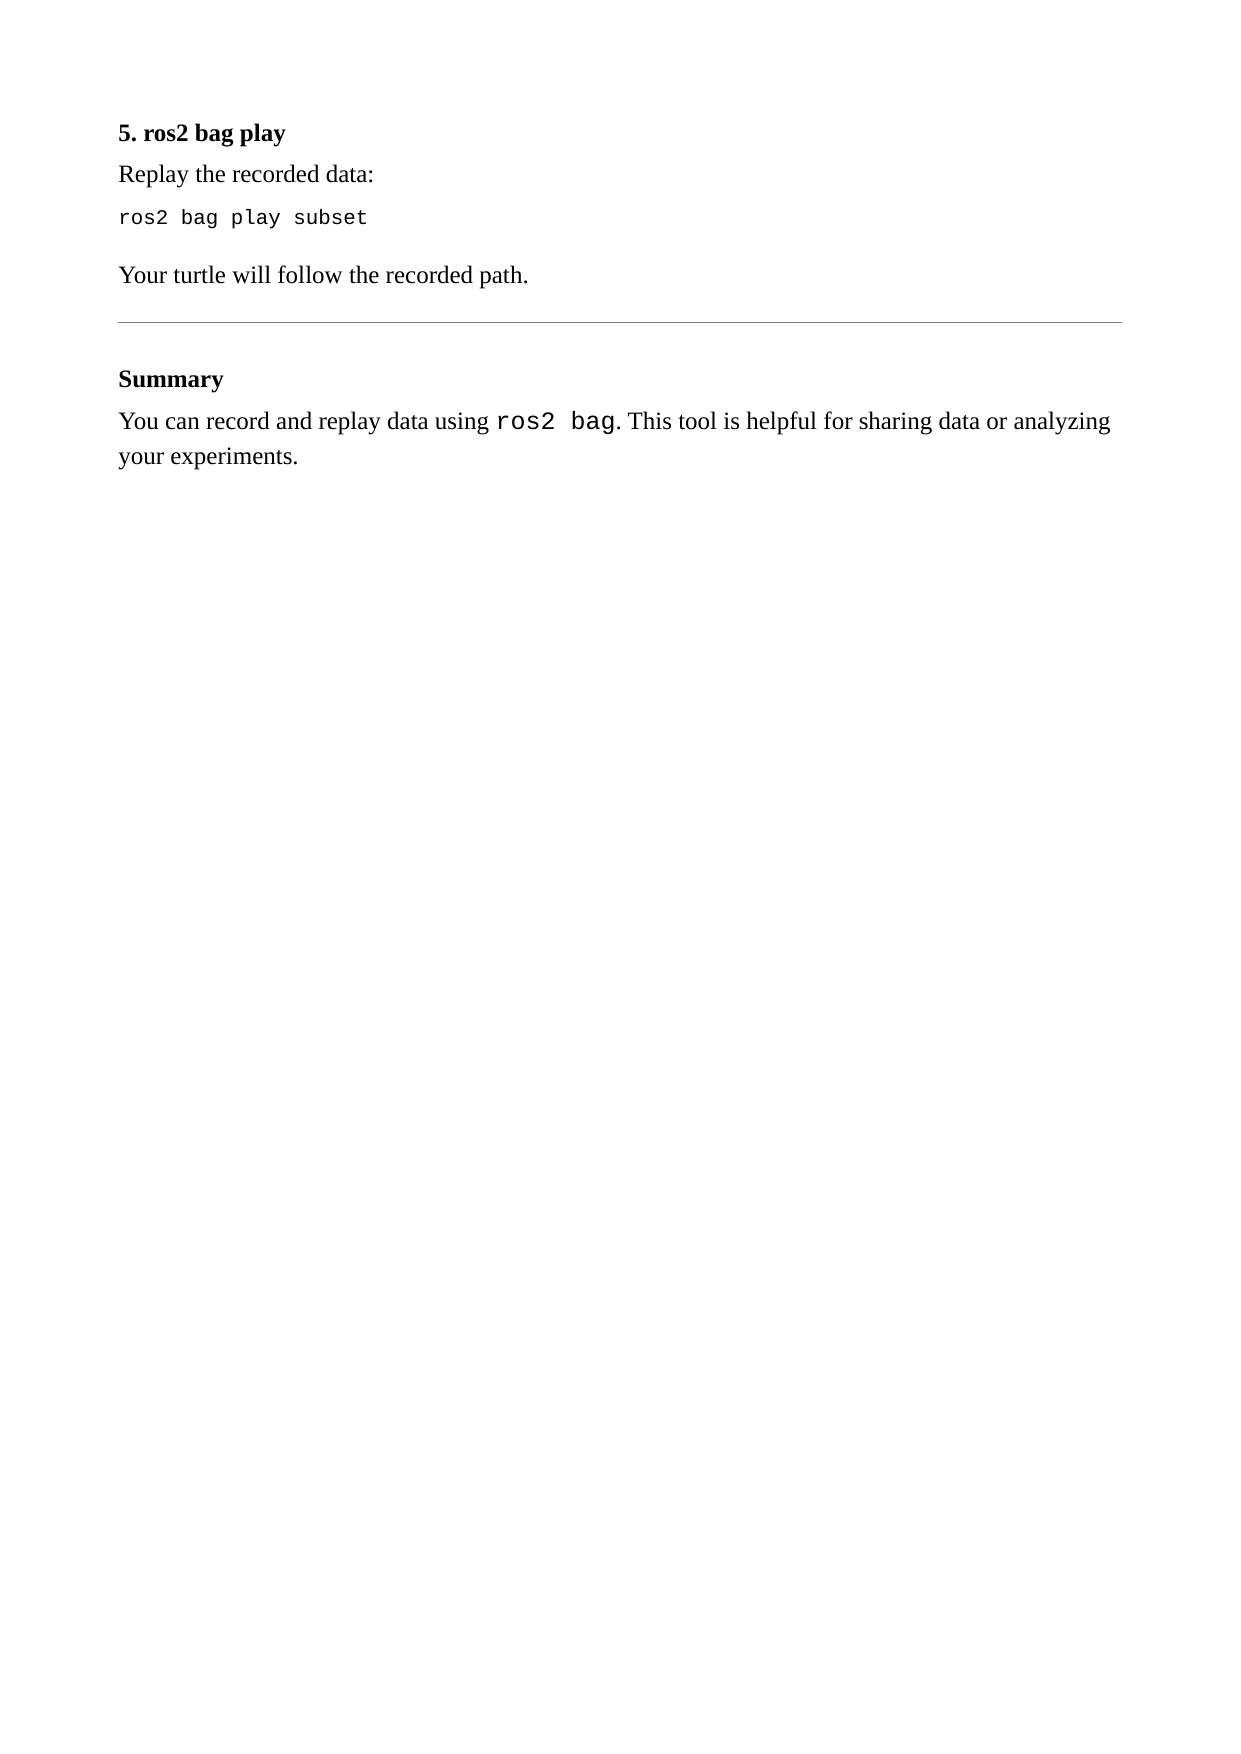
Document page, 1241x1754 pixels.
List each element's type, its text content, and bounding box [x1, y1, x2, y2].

text You can record and replay data using ros2 bag. This tool is helpful for sharing data or analyzing your experiments. [118, 406, 1122, 469]
text Replay the recorded data: [118, 159, 1122, 188]
text ros2 bag play subset [118, 207, 1122, 231]
subtitle Summary [118, 364, 1122, 393]
subtitle 5. ros2 bag play [118, 118, 1122, 147]
text Your turtle will follow the recorded path. [118, 260, 1122, 289]
